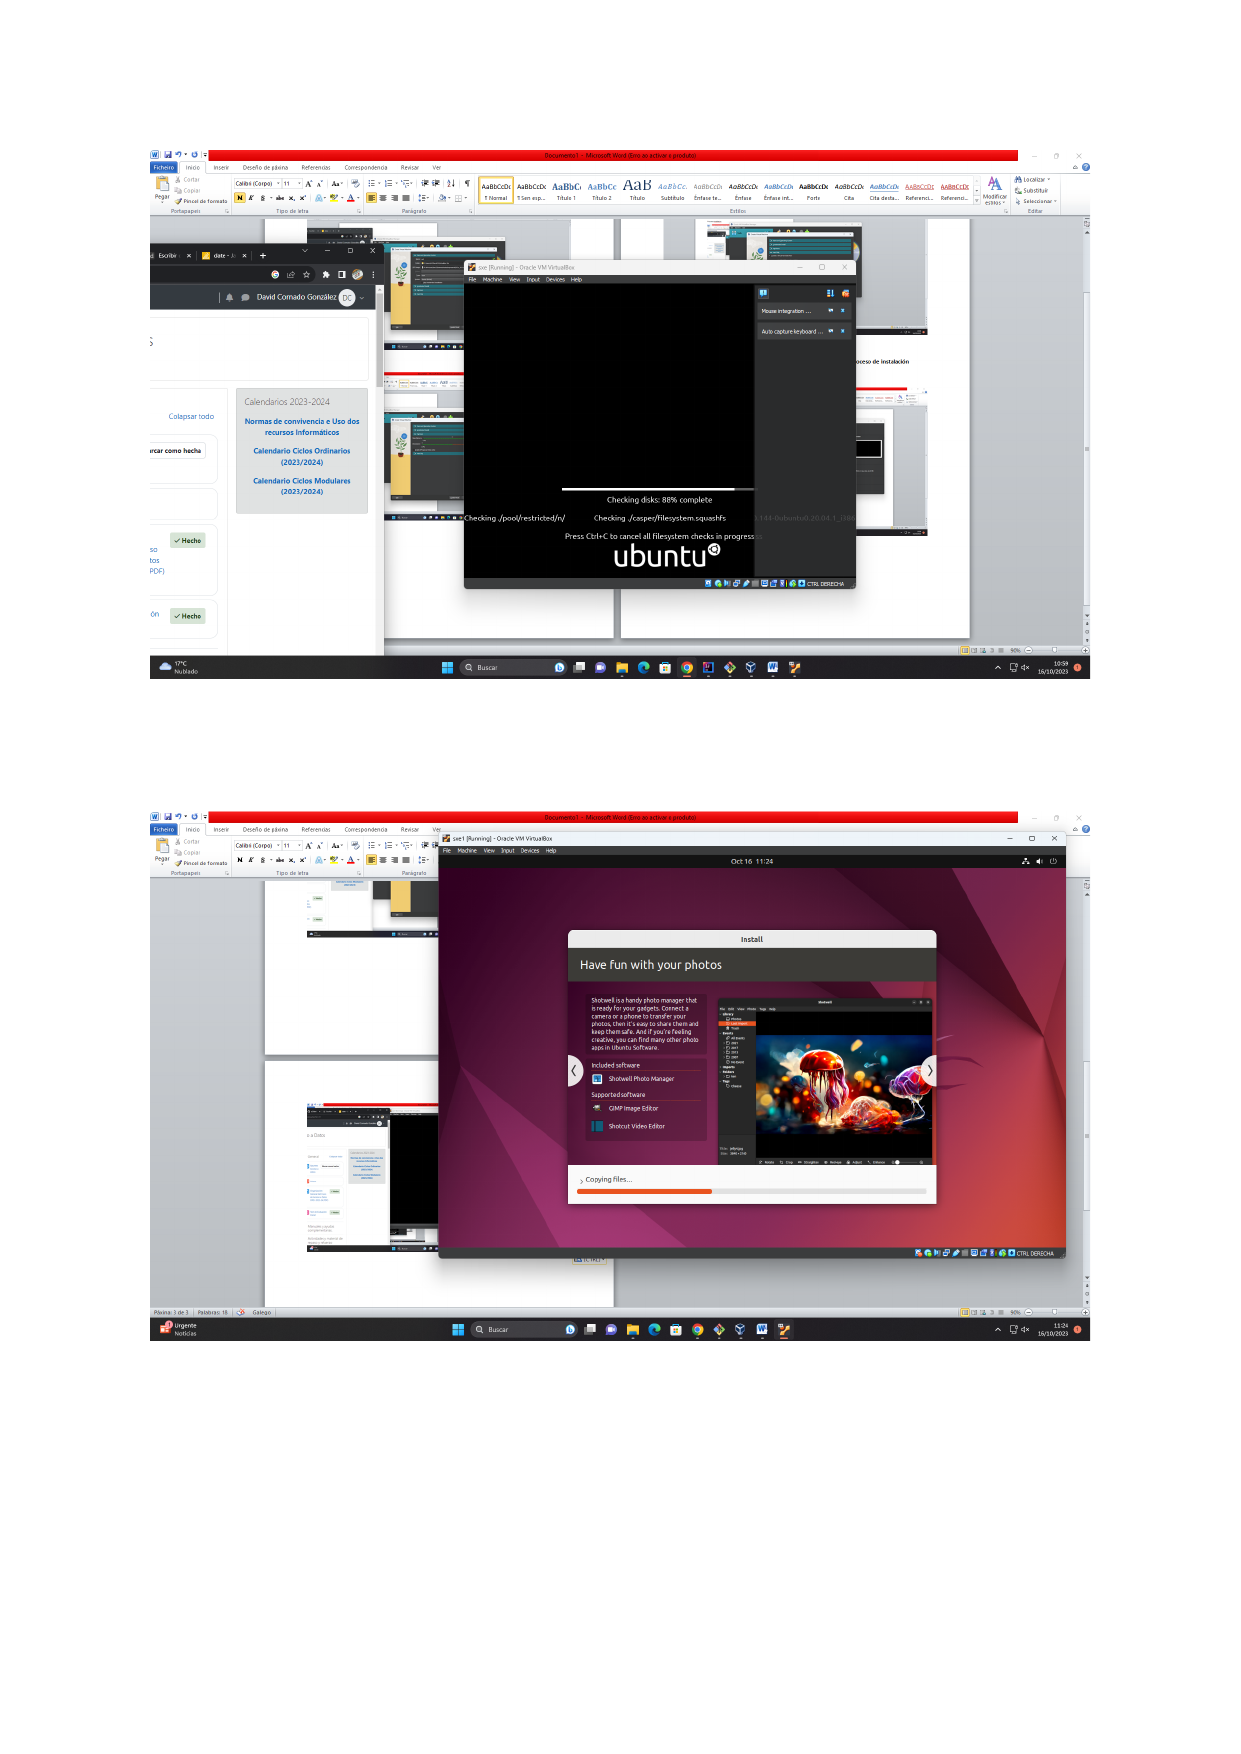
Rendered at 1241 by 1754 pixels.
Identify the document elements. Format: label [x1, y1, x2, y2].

picture [150, 811, 1091, 1341]
picture [150, 150, 1091, 679]
